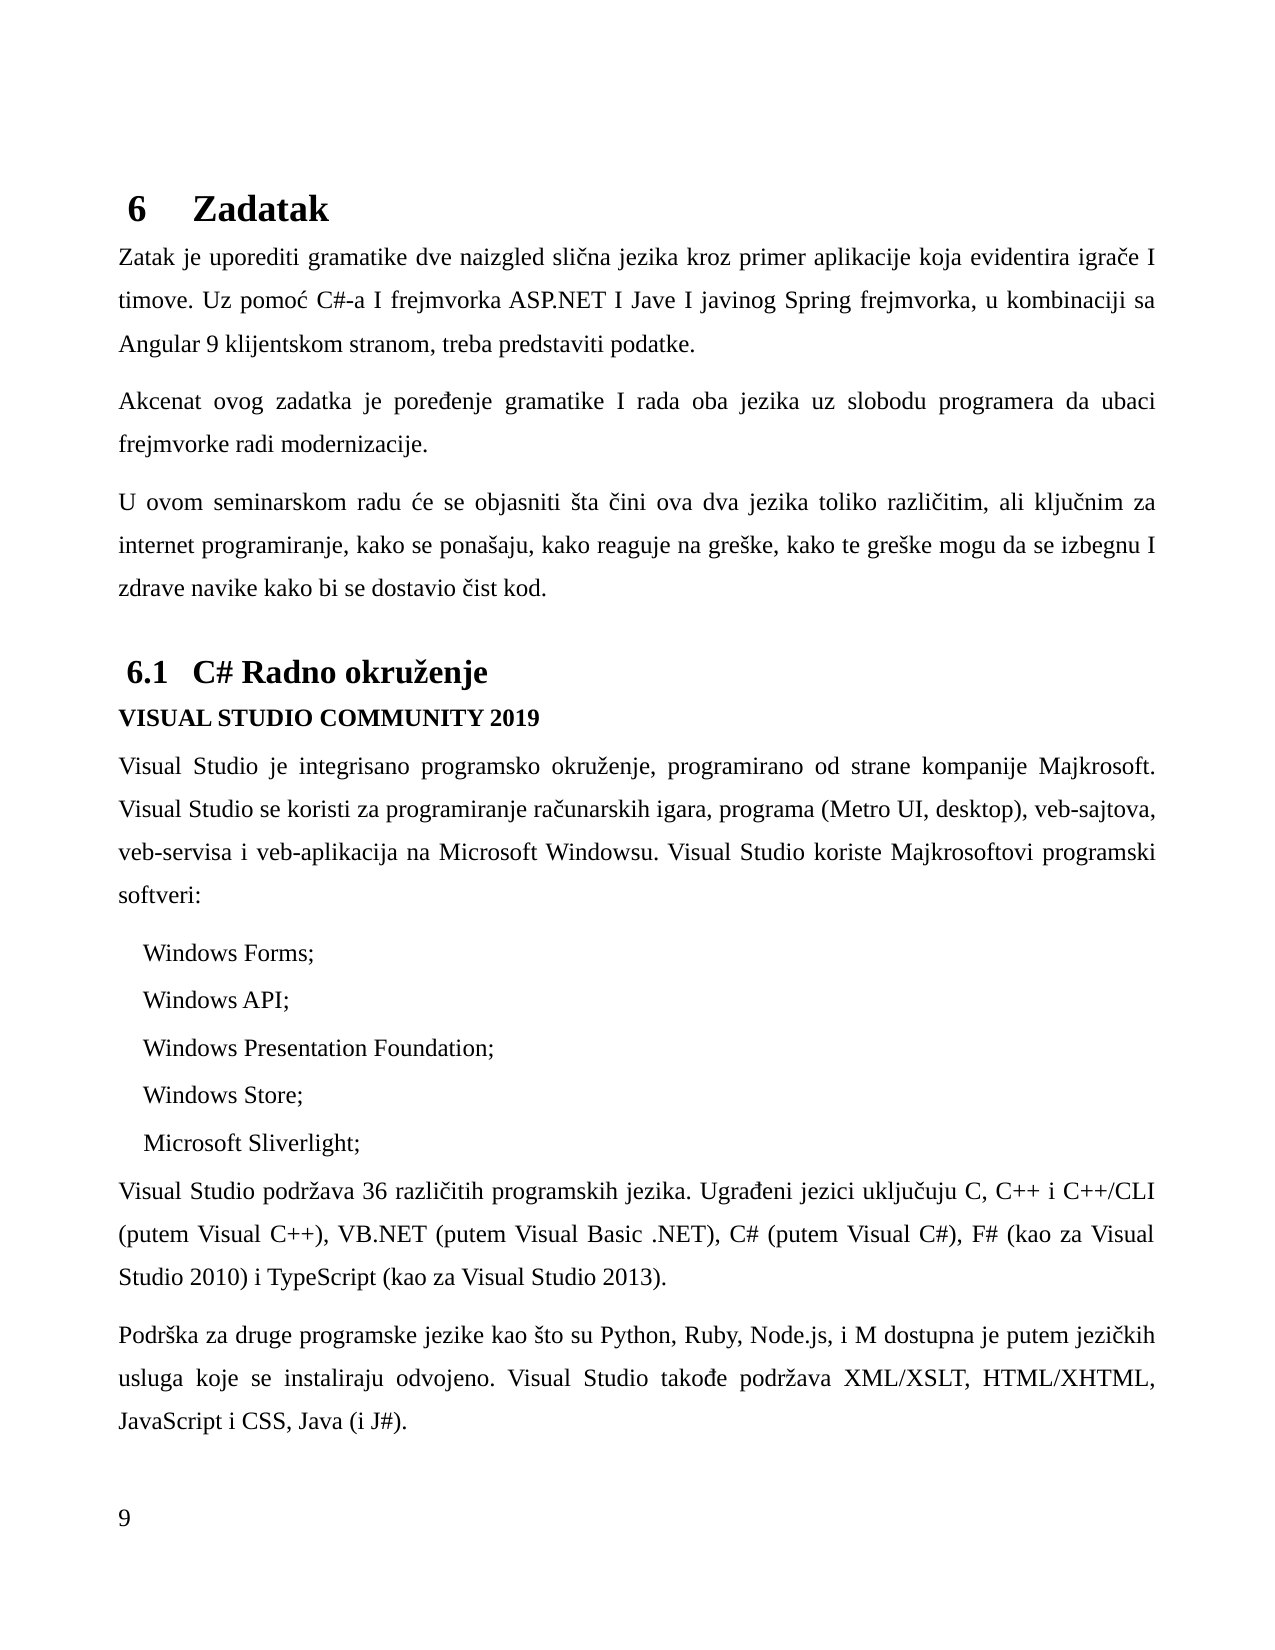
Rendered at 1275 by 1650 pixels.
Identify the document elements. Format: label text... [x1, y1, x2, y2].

text Akcenat ovog zadatka je poređenje gramatike I rada oba jezika uz slobodu programera da ubaci frejmvorke radi modernizacije. [118, 386, 1157, 458]
text Microsoft Sliverlight; [118, 1128, 1157, 1157]
text Windows Forms; [118, 938, 1157, 967]
subtitle C# Radno okruženje [118, 652, 1157, 691]
text Podrška za druge programske jezike kao što su Python, Ruby, Node.js, i M dostupna je putem jezičkih usluga koje se instaliraju odvojeno. Visual Studio takođe podržava XML/XSLT, HTML/XHTML, JavaScript i CSS, Java (i J#). [118, 1320, 1157, 1435]
text Zatak je uporediti gramatike dve naizgled slična jezika kroz primer aplikacije koja evidentira igrače I timove. Uz pomoć C#-a I frejmvorka ASP.NET I Jave I javinog Spring frejmvorka, u kombinaciji sa Angular 9 klijentskom stranom, treba predstaviti podatke. [118, 242, 1157, 357]
subtitle Zadatak [118, 186, 1157, 230]
text VISUAL STUDIO COMMUNITY 2019 [118, 703, 1157, 732]
text Windows API; [118, 985, 1157, 1014]
text Windows Store; [118, 1081, 1157, 1109]
text Windows Presentation Foundation; [118, 1033, 1157, 1062]
text Visual Studio podržava 36 različitih programskih jezika. Ugrađeni jezici uključuju C, C++ i C++/CLI (putem Visual C++), VB.NET (putem Visual Basic .NET), C# (putem Visual C#), F# (kao za Visual Studio 2010) i TypeScript (kao za Visual Studio 2013). [118, 1176, 1157, 1291]
text Visual Studio je integrisano programsko okruženje, programirano od strane kompanije Majkrosoft. Visual Studio se koristi za programiranje računarskih igara, programa (Metro UI, desktop), veb-sajtova, veb-servisa i veb-aplikacija na Microsoft Windowsu. Visual Studio koriste Majkrosoftovi programski softveri: [118, 751, 1157, 909]
text U ovom seminarskom radu će se objasniti šta čini ova dva jezika toliko različitim, ali ključnim za internet programiranje, kako se ponašaju, kako reaguje na greške, kako te greške mogu da se izbegnu I zdrave navike kako bi se dostavio čist kod. [118, 487, 1157, 602]
